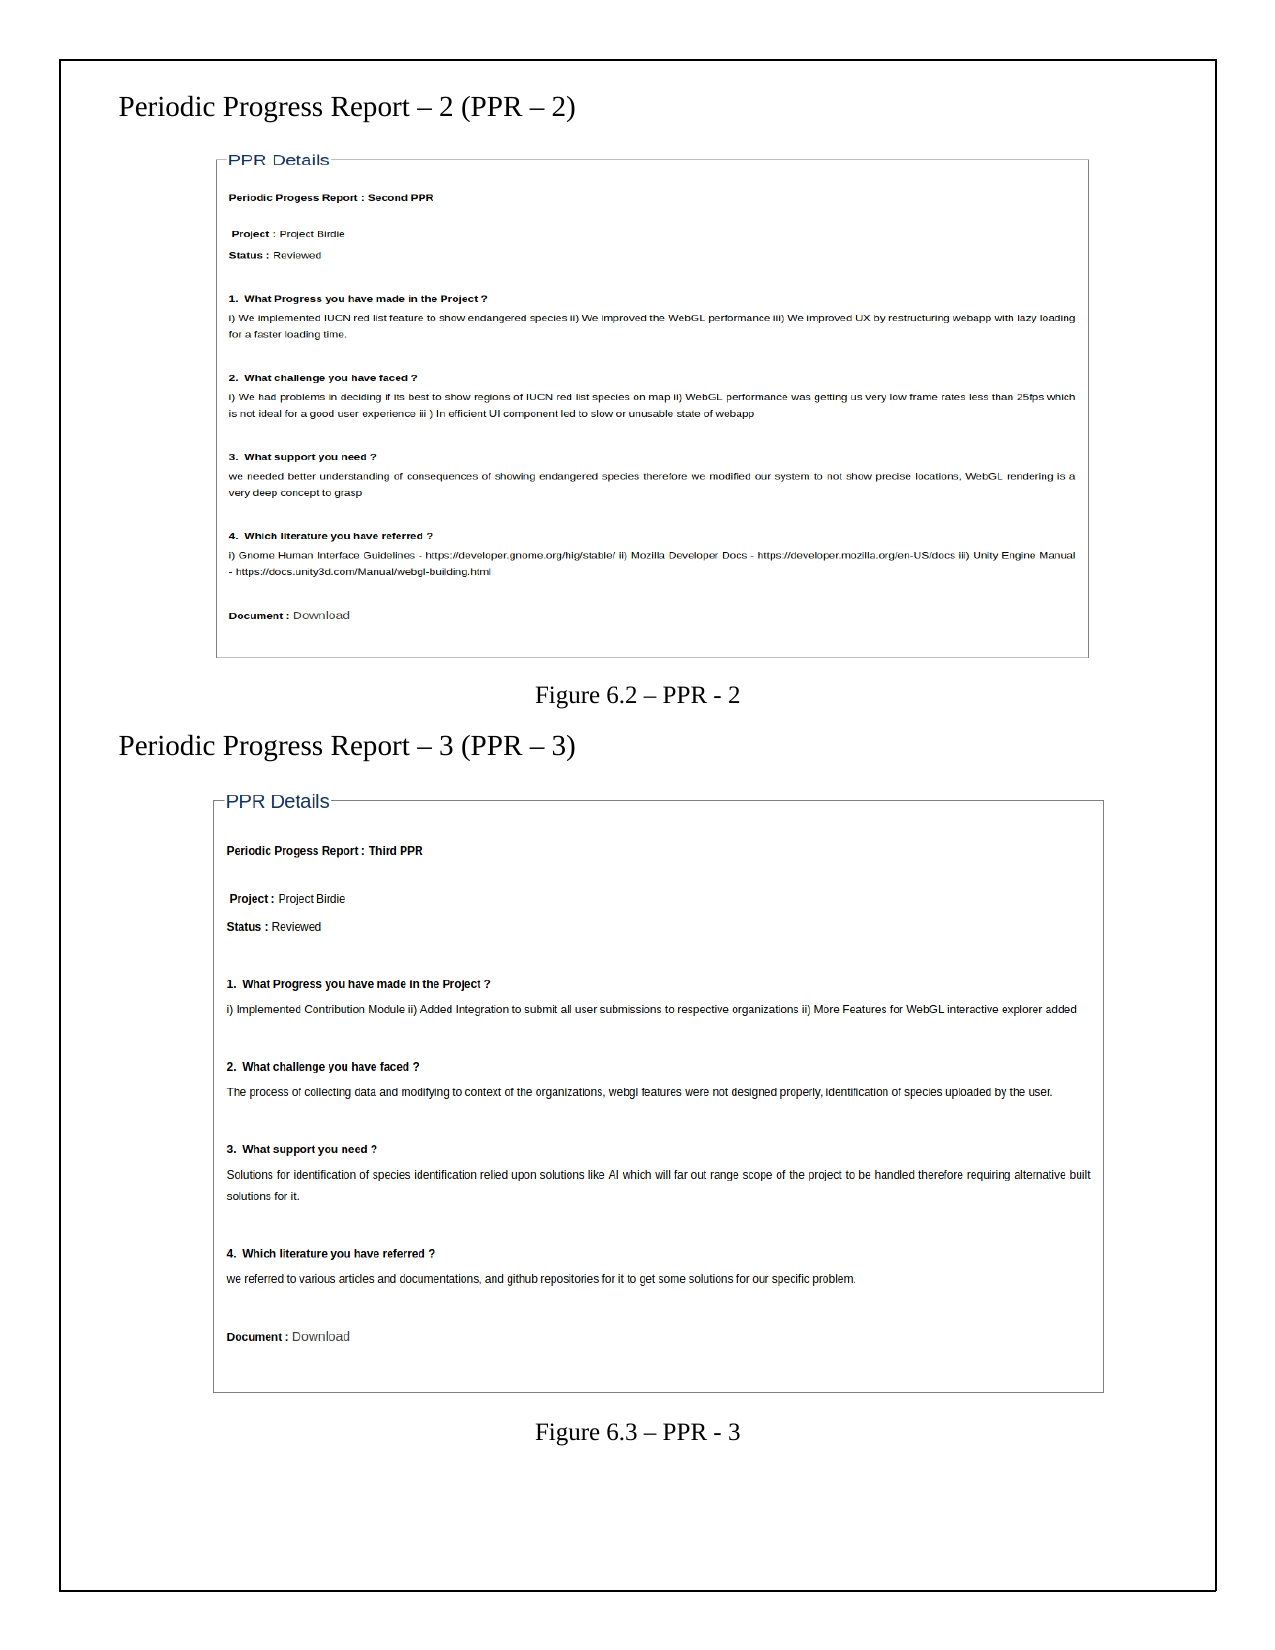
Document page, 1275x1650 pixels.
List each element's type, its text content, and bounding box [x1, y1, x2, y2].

text Periodic Progress Report – 2 (PPR – 2) [89, 89, 1186, 123]
text Figure 6.3 – PPR - 3 [89, 1417, 1186, 1445]
picture [195, 781, 1125, 1412]
text Figure 6.2 – PPR - 2 [89, 680, 1186, 709]
picture [195, 142, 1112, 675]
text Periodic Progress Report – 3 (PPR – 3) [89, 728, 1186, 761]
